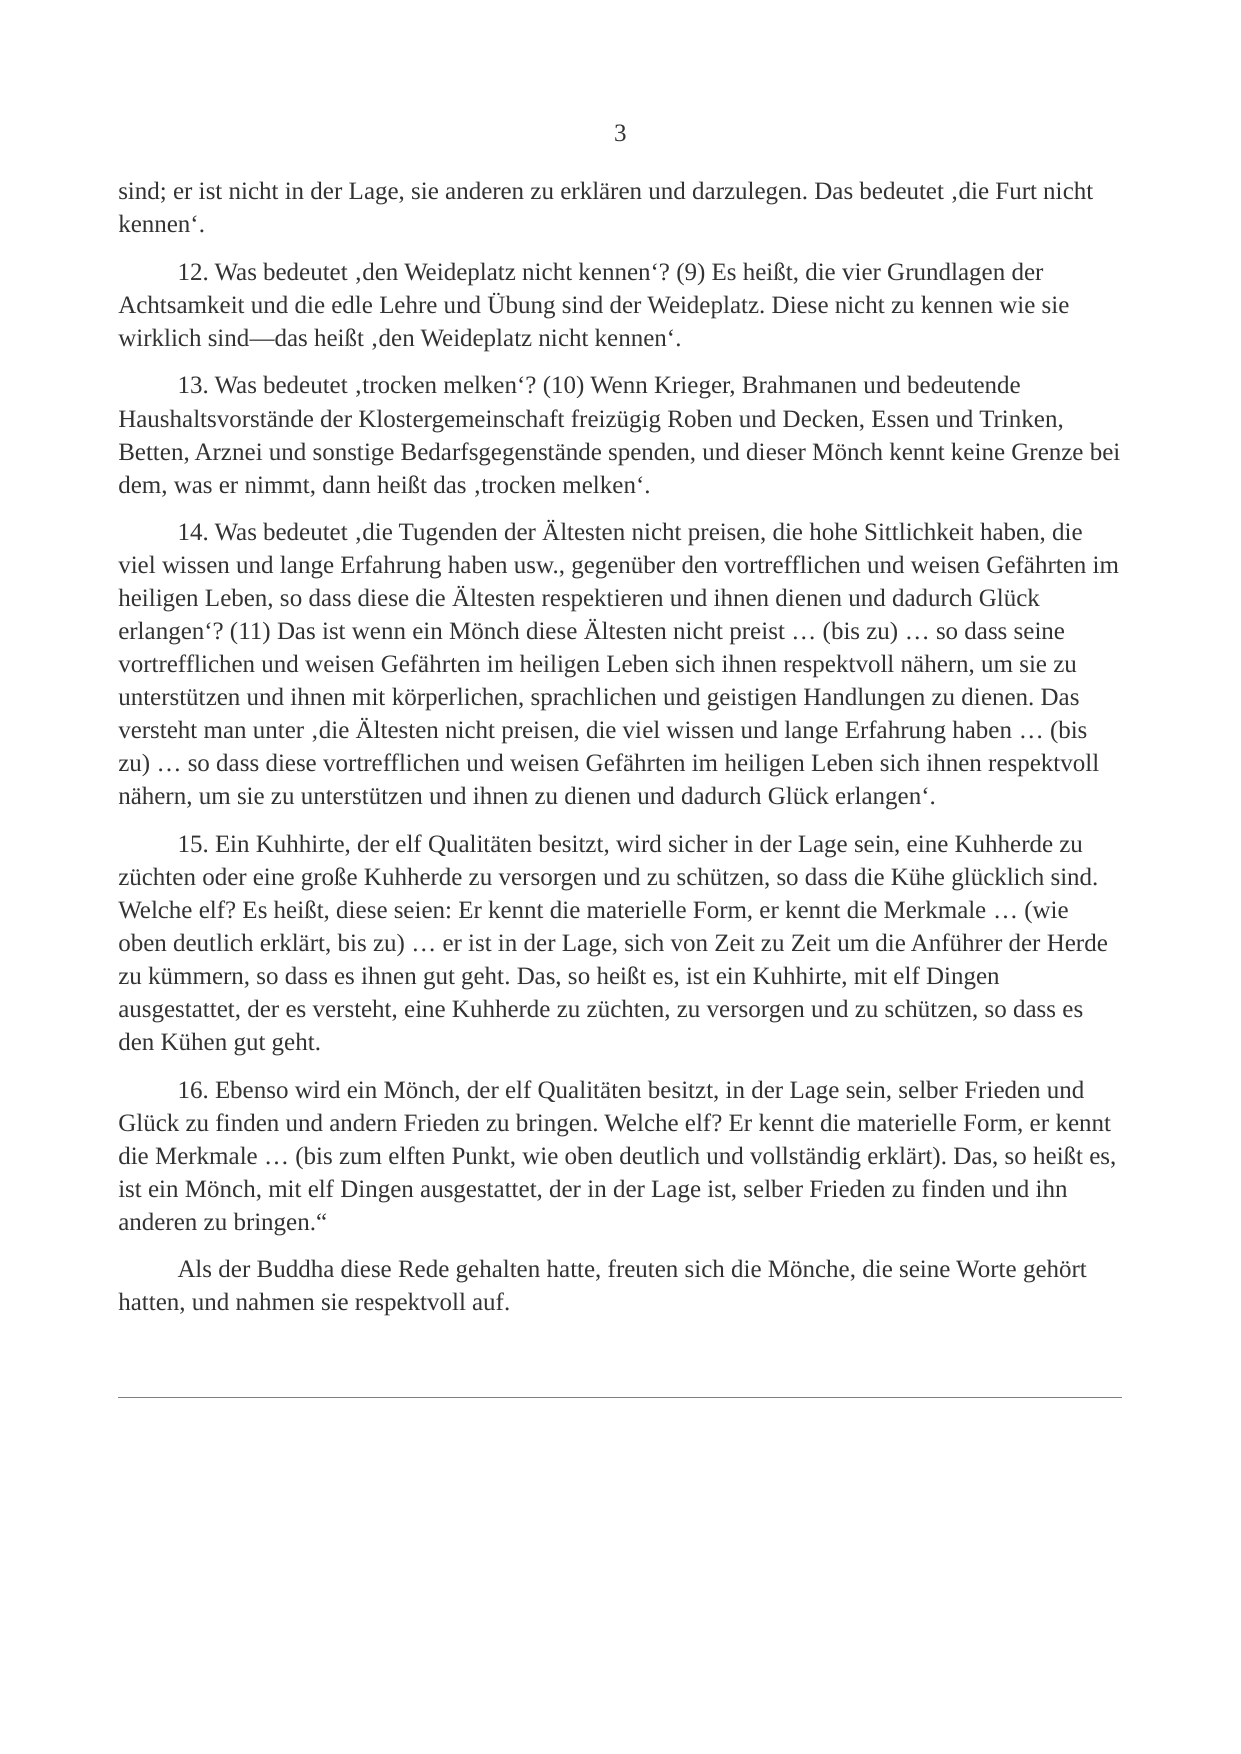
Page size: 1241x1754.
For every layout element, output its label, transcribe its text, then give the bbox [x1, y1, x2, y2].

text 16. Ebenso wird ein Mönch, der elf Qualitäten besitzt, in der Lage sein, selber Frieden und Glück zu finden und andern Frieden zu bringen. Welche elf? Er kennt die materielle Form, er kennt die Merkmale … (bis zum elften Punkt, wie oben deutlich und vollständig erklärt). Das, so heißt es, ist ein Mönch, mit elf Dingen ausgestattet, der in der Lage ist, selber Frieden zu finden und ihn anderen zu bringen.“ [118, 1075, 1122, 1236]
text sind; er ist nicht in der Lage, sie anderen zu erklären und darzulegen. Das bedeutet ‚die Furt nicht kennen‘. [118, 176, 1122, 238]
text 15. Ein Kuhhirte, der elf Qualitäten besitzt, wird sicher in der Lage sein, eine Kuhherde zu züchten oder eine große Kuhherde zu versorgen und zu schützen, so dass die Kühe glücklich sind. Welche elf? Es heißt, diese seien: Er kennt die materielle Form, er kennt die Merkmale … (wie oben deutlich erklärt, bis zu) … er ist in der Lage, sich von Zeit zu Zeit um die Anführer der Herde zu kümmern, so dass es ihnen gut geht. Das, so heißt es, ist ein Kuhhirte, mit elf Dingen ausgestattet, der es versteht, eine Kuhherde zu züchten, zu versorgen und zu schützen, so dass es den Kühen gut geht. [118, 829, 1122, 1056]
text 13. Was bedeutet ‚trocken melken‘? (10) Wenn Krieger, Brahmanen und bedeutende Haushaltsvorstände der Klostergemeinschaft freizügig Roben und Decken, Essen und Trinken, Betten, Arznei und sonstige Bedarfsgegenstände spenden, und dieser Mönch kennt keine Grenze bei dem, was er nimmt, dann heißt das ‚trocken melken‘. [118, 371, 1122, 498]
text 14. Was bedeutet ‚die Tugenden der Ältesten nicht preisen, die hohe Sittlichkeit haben, die viel wissen und lange Erfahrung haben usw., gegenüber den vortrefflichen und weisen Gefährten im heiligen Leben, so dass diese die Ältesten respektieren und ihnen dienen und dadurch Glück erlangen‘? (11) Das ist wenn ein Mönch diese Ältesten nicht preist … (bis zu) … so dass seine vortrefflichen und weisen Gefährten im heiligen Leben sich ihnen respektvoll nähern, um sie zu unterstützen und ihnen mit körperlichen, sprachlichen und geistigen Handlungen zu dienen. Das versteht man unter ‚die Ältesten nicht preisen, die viel wissen und lange Erfahrung haben … (bis zu) … so dass diese vortrefflichen und weisen Gefährten im heiligen Leben sich ihnen respektvoll nähern, um sie zu unterstützen und ihnen zu dienen und dadurch Glück erlangen‘. [118, 517, 1122, 810]
text 12. Was bedeutet ‚den Weideplatz nicht kennen‘? (9) Es heißt, die vier Grundlagen der Achtsamkeit und die edle Lehre und Übung sind der Weideplatz. Diese nicht zu kennen wie sie wirklich sind—das heißt ‚den Weideplatz nicht kennen‘. [118, 257, 1122, 352]
text Als der Buddha diese Rede gehalten hatte, freuten sich die Mönche, die seine Worte gehört hatten, und nahmen sie respektvoll auf. [118, 1254, 1122, 1316]
